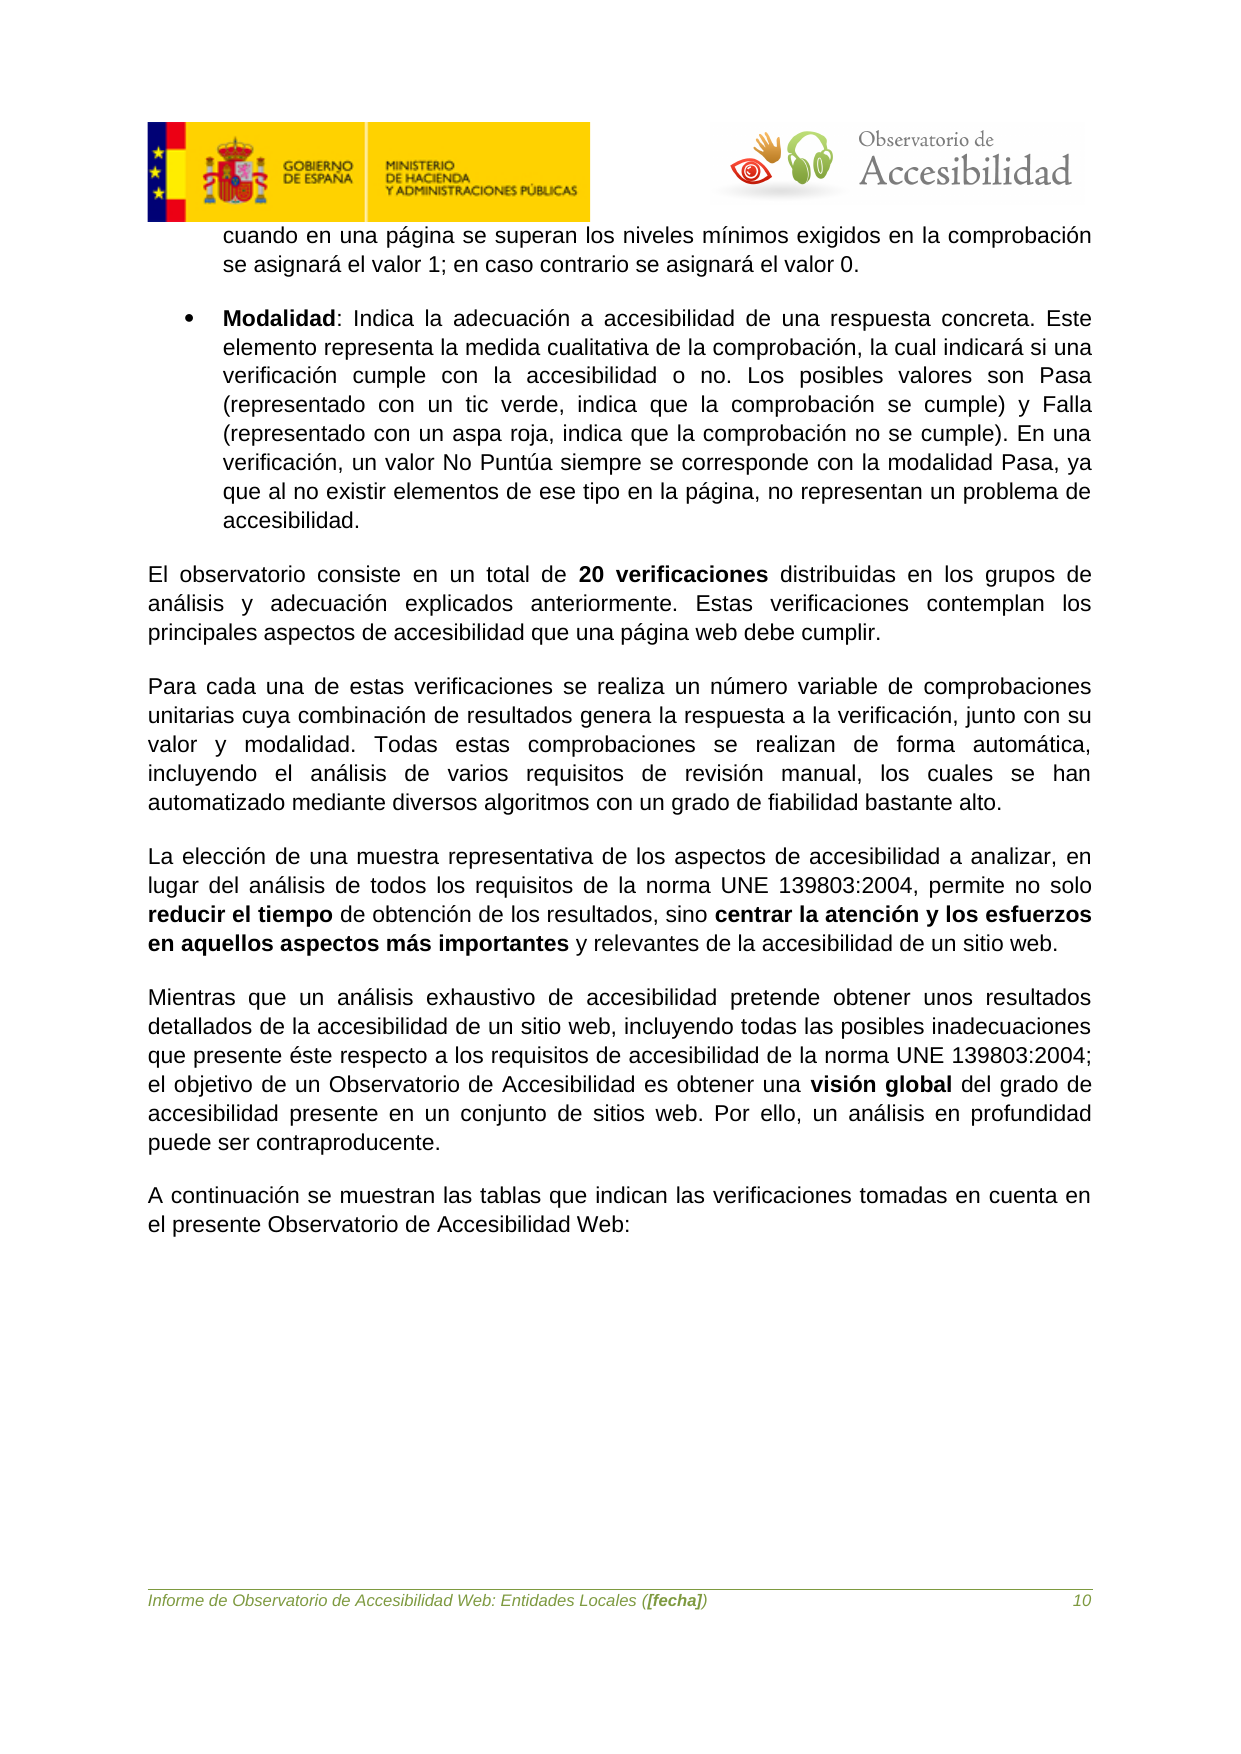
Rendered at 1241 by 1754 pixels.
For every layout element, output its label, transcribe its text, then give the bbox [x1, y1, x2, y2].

picture [147, 122, 591, 222]
text A continuación se muestran las tablas que indican las verificaciones tomadas en cuenta en el presente Observatorio de Accesibilidad Web: [148, 1182, 1092, 1238]
list Modalidad: Indica la adecuación a accesibilidad de una respuesta concreta. Este elemento representa la medida cualitativa de la comprobación, la cual indicará si una verificación cumple con la accesibilidad o no. Los posibles valores son Pasa (representado con un tic verde, indica que la comprobación se cumple) y Falla (representado con un aspa roja, indica que la comprobación no se cumple). En una verificación, un valor No Puntúa siempre se corresponde con la modalidad Pasa, ya que al no existir elementos de ese tipo en la página, no representan un problema de accesibilidad. [185, 304, 1092, 533]
text Para cada una de estas verificaciones se realiza un número variable de comprobaciones unitarias cuya combinación de resultados genera la respuesta a la verificación, junto con su valor y modalidad. Todas estas comprobaciones se realizan de forma automática, incluyendo el análisis de varios requisitos de revisión manual, los cuales se han automatizado mediante diversos algoritmos con un grado de fiabilidad bastante alto. [148, 673, 1092, 815]
text La elección de una muestra representativa de los aspectos de accesibilidad a analizar, en lugar del análisis de todos los requisitos de la norma UNE 139803:2004, permite no solo reducir el tiempo de obtención de los resultados, sino centrar la atención y los esfuerzos en aquellos aspectos más importantes y relevantes de la accesibilidad de un sitio web. [148, 843, 1092, 956]
picture [710, 122, 1086, 205]
list cuando en una página se superan los niveles mínimos exigidos en la comprobación se asignará el valor 1; en caso contrario se asignará el valor 0. [185, 222, 1092, 277]
text El observatorio consiste en un total de 20 verificaciones distribuidas en los grupos de análisis y adecuación explicados anteriormente. Estas verificaciones contemplan los principales aspectos de accesibilidad que una página web debe cumplir. [148, 561, 1092, 645]
text Mientras que un análisis exhaustivo de accesibilidad pretende obtener unos resultados detallados de la accesibilidad de un sitio web, incluyendo todas las posibles inadecuaciones que presente éste respecto a los requisitos de accesibilidad de la norma UNE 139803:2004; el objetivo de un Observatorio de Accesibilidad es obtener una visión global del grado de accesibilidad presente en un conjunto de sitios web. Por ello, un análisis en profundidad puede ser contraproducente. [148, 984, 1092, 1155]
